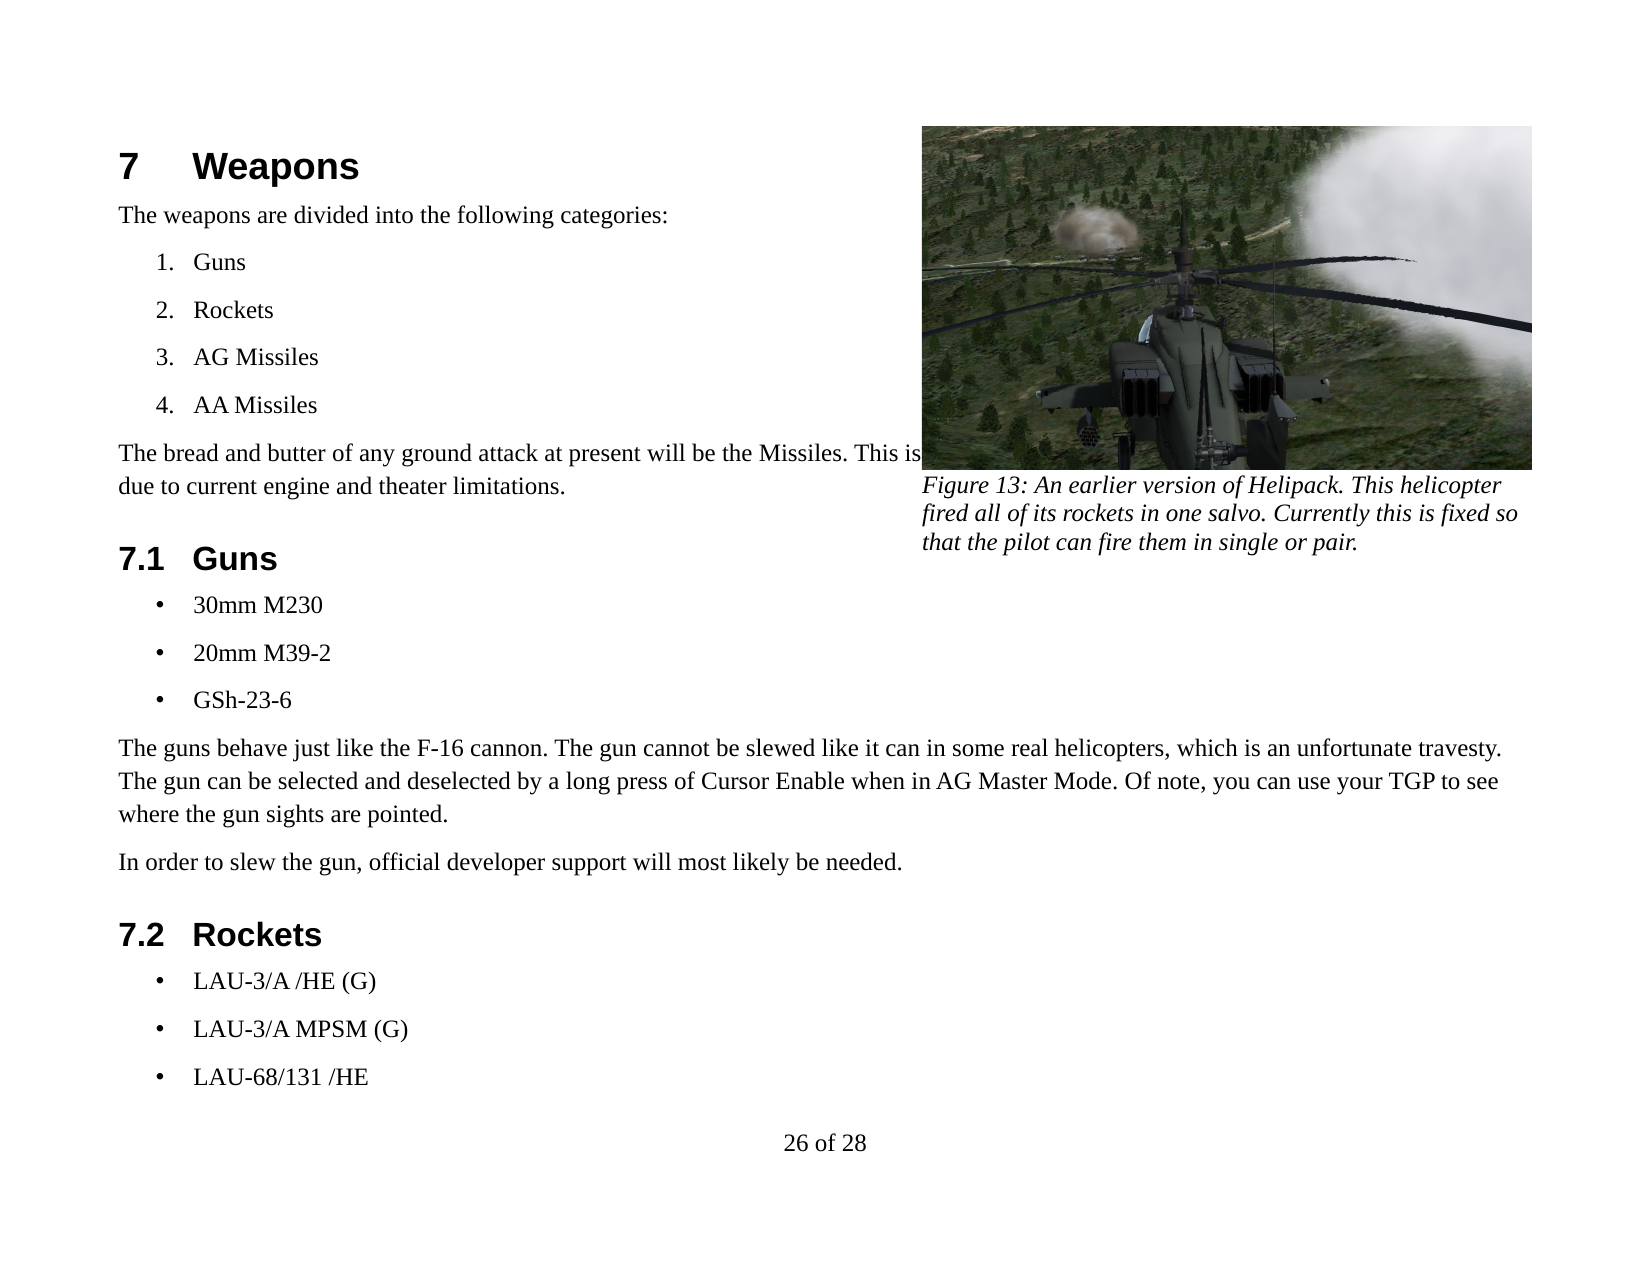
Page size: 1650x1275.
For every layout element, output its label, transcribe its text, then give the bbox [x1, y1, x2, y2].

list 20mm M39-2 [156, 638, 1532, 667]
subtitle Weapons [118, 143, 921, 187]
picture [921, 126, 1532, 470]
text The bread and butter of any ground attack at present will be the Missiles. This is due to current engine and theater limitations. [118, 438, 922, 499]
subtitle [922, 556, 1532, 564]
list LAU-3/A MPSM (G) [156, 1014, 1532, 1043]
list GSh-23-6 [156, 686, 1532, 714]
list Rockets [156, 295, 921, 324]
list Guns [156, 247, 921, 276]
text The weapons are divided into the following categories: [118, 200, 921, 228]
list AA Missiles [156, 390, 921, 419]
list AG Missiles [156, 342, 921, 371]
text In order to slew the gun, official developer support will most likely be needed. [118, 847, 1532, 876]
text The guns behave just like the F-16 cannon. The gun cannot be slewed like it can in some real helicopters, which is an unfortunate travesty. The gun can be selected and deselected by a long press of Cursor Enable when in AG Master Mode. Of note, you can use your TGP to see where the gun sights are pointed. [118, 733, 1532, 828]
list LAU-3/A /HE (G) [156, 966, 1532, 995]
list LAU-68/131 /HE [156, 1062, 1532, 1090]
list 30mm M230 [156, 590, 1532, 619]
subtitle Guns [118, 539, 1532, 578]
subtitle Rockets [118, 915, 1532, 954]
text Figure 13: An earlier version of Helipack. This helicopter fired all of its rockets in one salvo. Currently this is fixed so that the pilot can fire them in single or pair. [922, 470, 1532, 556]
